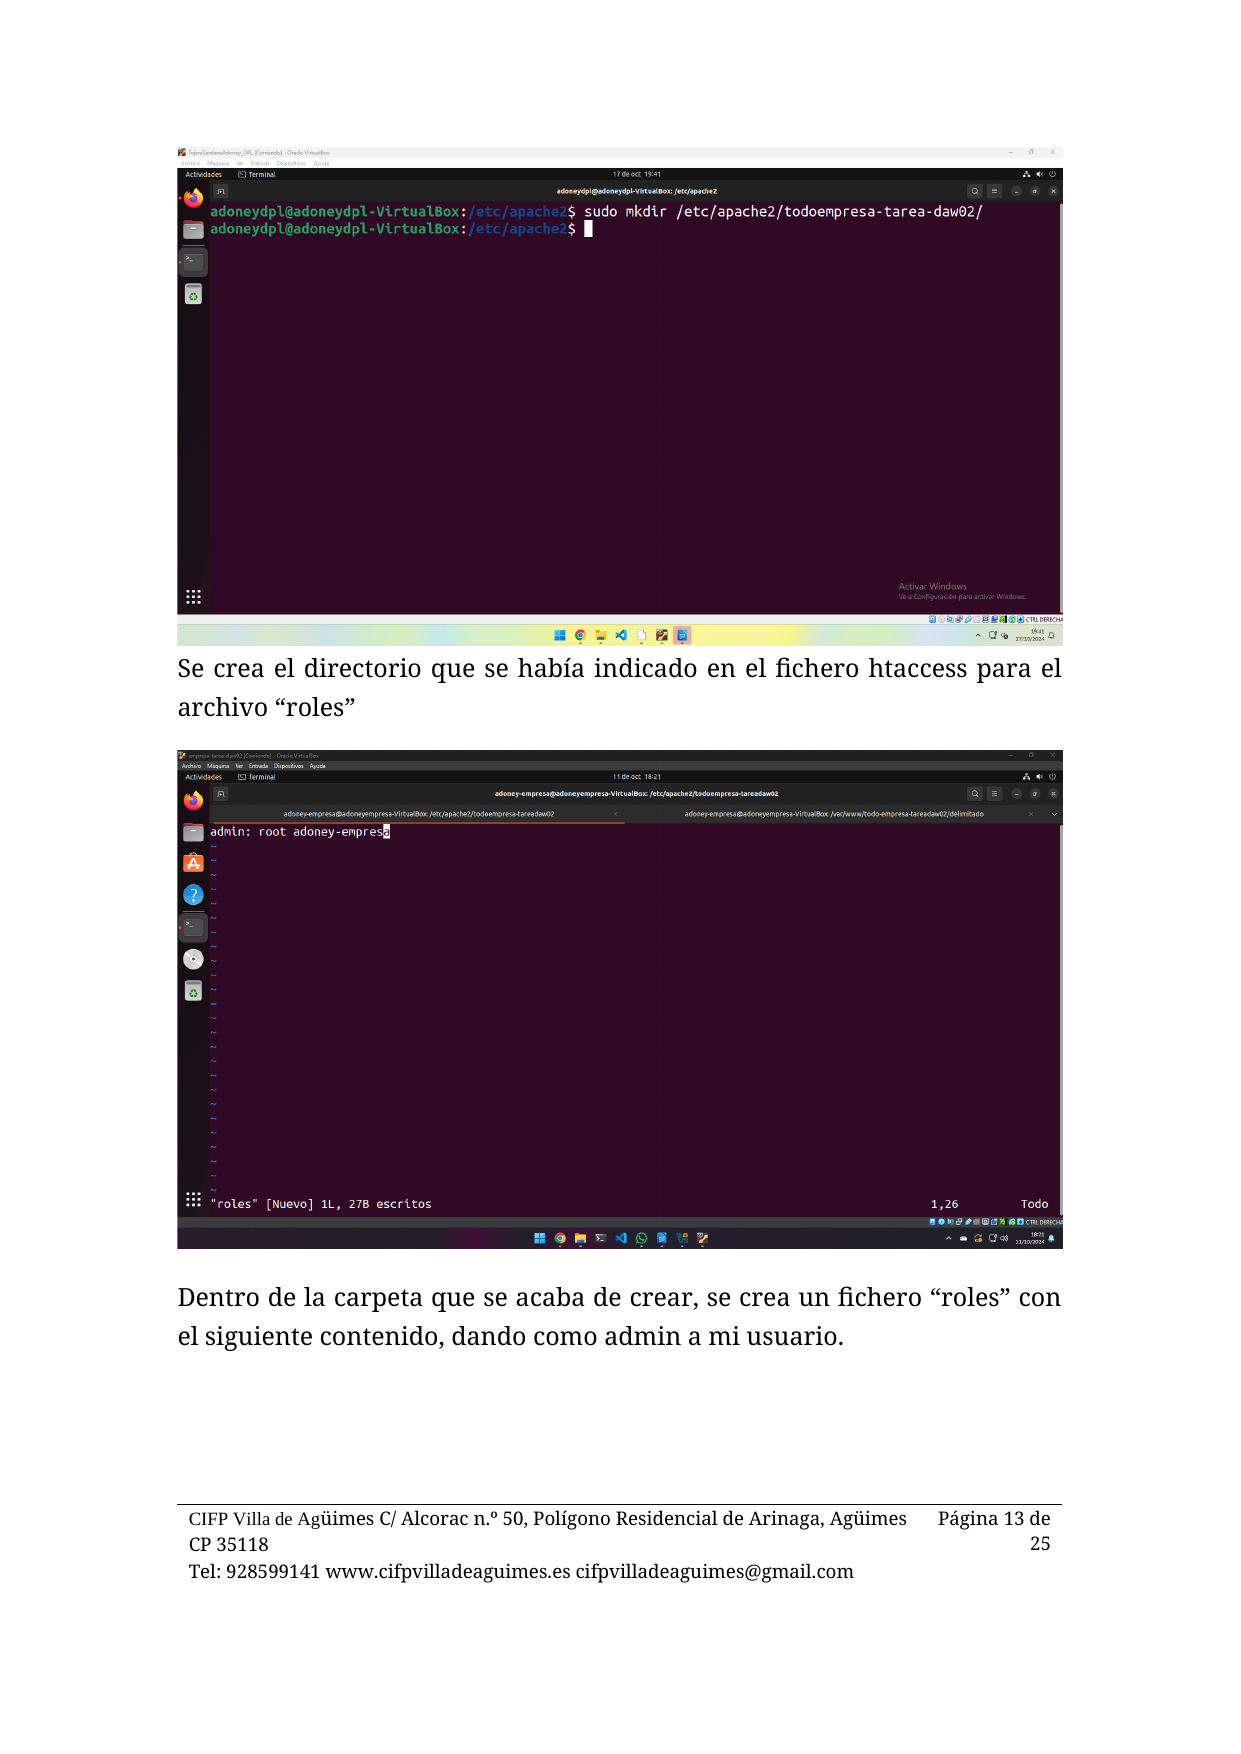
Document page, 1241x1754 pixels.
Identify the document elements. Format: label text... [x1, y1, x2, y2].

text Dentro de la carpeta que se acaba de crear, se crea un fichero “roles” con el siguiente contenido, dando como admin a mi usuario. [177, 1249, 1063, 1353]
picture [177, 147, 1063, 646]
text Se crea el directorio que se había indicado en el fichero htaccess para el archivo “roles” [177, 646, 1063, 724]
picture [177, 750, 1063, 1249]
